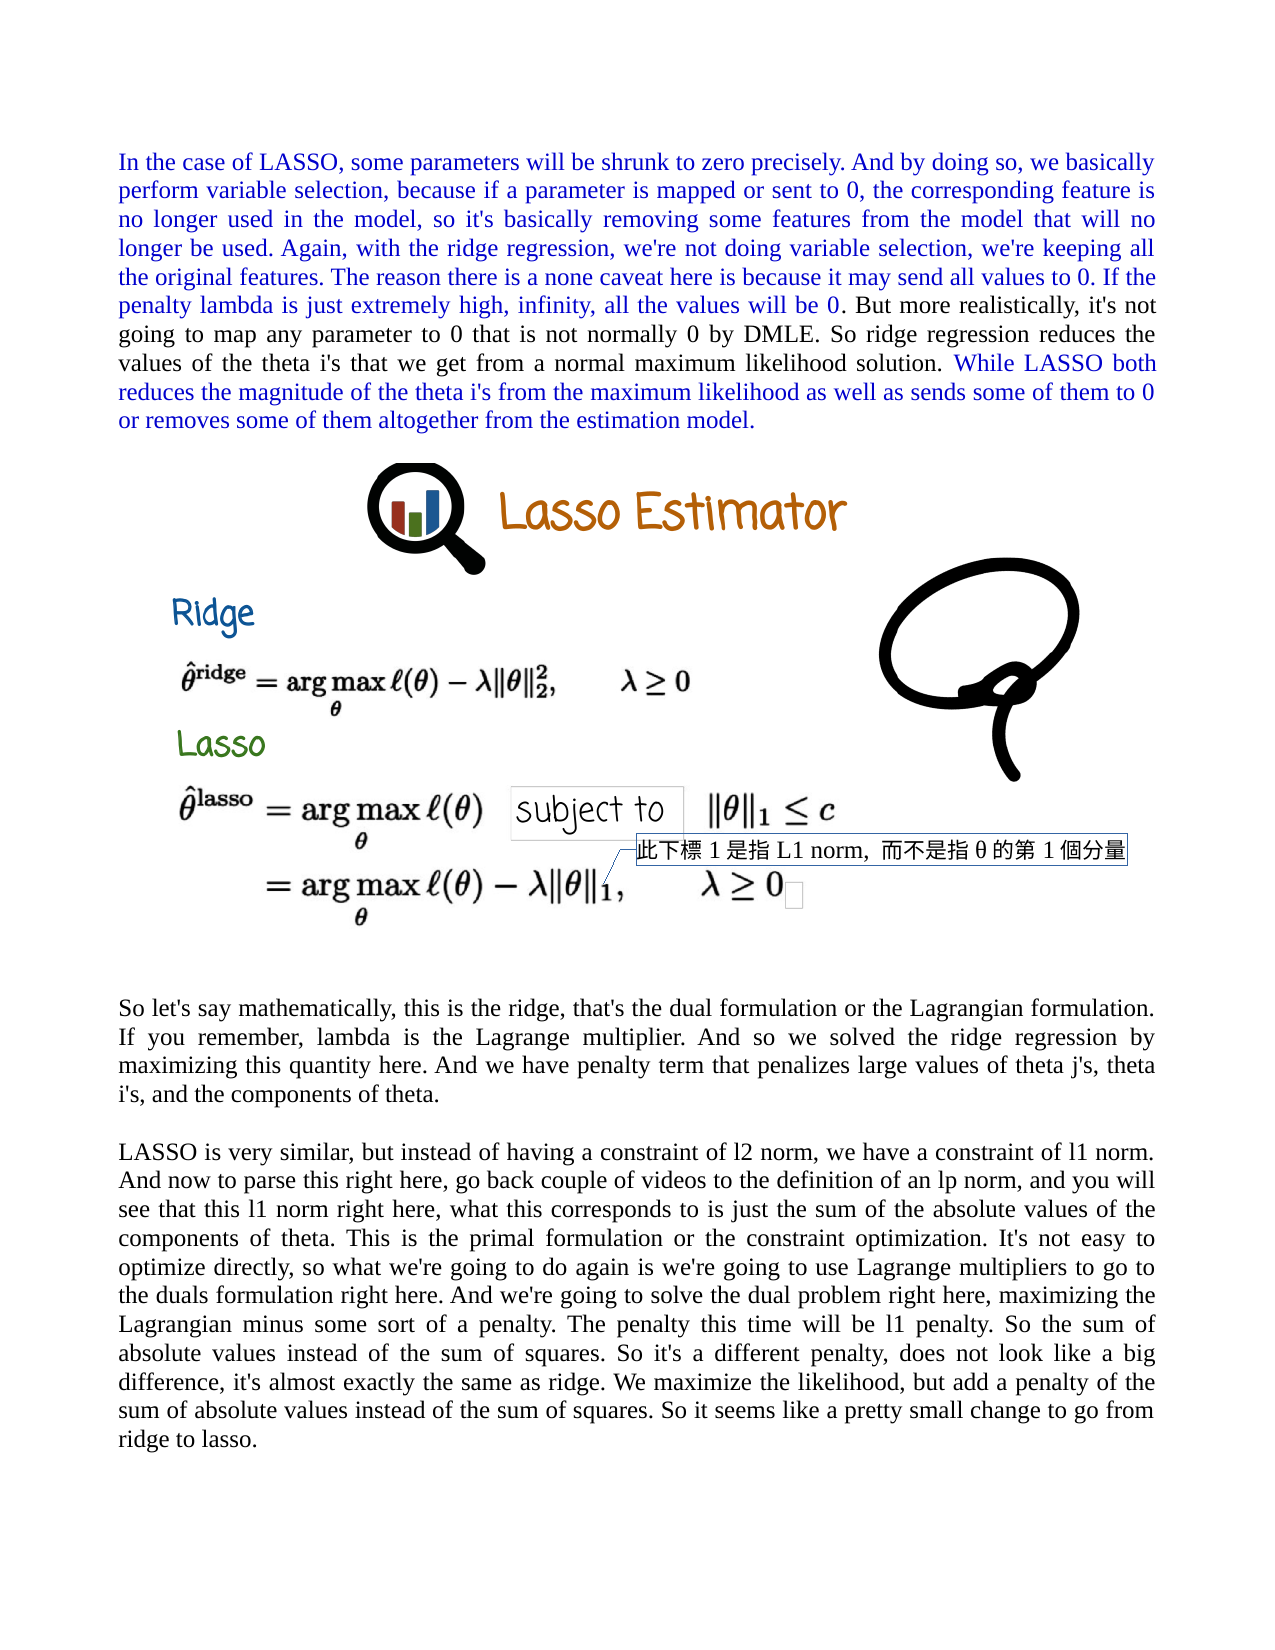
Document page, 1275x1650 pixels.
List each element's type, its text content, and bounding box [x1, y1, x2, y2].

picture [118, 463, 1157, 936]
text In the case of LASSO, some parameters will be shrunk to zero precisely. And by doing so, we basically perform variable selection, because if a parameter is mapped or sent to 0, the corresponding feature is no longer used in the model, so it's basically removing some features from the model that will no longer be used. Again, with the ridge regression, we're not doing variable selection, we're keeping all the original features. The reason there is a none caveat here is because it may send all values to 0. If the penalty lambda is just extremely high, infinity, all the values will be 0. But more realistically, it's not going to map any parameter to 0 that is not normally 0 by DMLE. So ridge regression reduces the values of the theta i's that we get from a normal maximum likelihood solution. While LASSO both reduces the magnitude of the theta i's from the maximum likelihood as well as sends some of them to 0 or removes some of them altogether from the estimation model. [118, 147, 1157, 434]
text So let's say mathematically, this is the ridge, that's the dual formulation or the Lagrangian formulation. If you remember, lambda is the Lagrange multiplier. And so we solved the ridge regression by maximizing this quantity here. And we have penalty term that penalizes large values of theta j's, theta i's, and the components of theta. [118, 993, 1157, 1108]
text LASSO is very similar, but instead of having a constraint of l2 norm, we have a constraint of l1 norm. And now to parse this right here, go back couple of videos to the definition of an lp norm, and you will see that this l1 norm right here, what this corresponds to is just the sum of the absolute values of the components of theta. This is the primal formulation or the constraint optimization. It's not easy to optimize directly, so what we're going to do again is we're going to use Lagrange multipliers to go to the duals formulation right here. And we're going to solve the dual problem right here, maximizing the Lagrangian minus some sort of a penalty. The penalty this time will be l1 penalty. So the sum of absolute values instead of the sum of squares. So it's a different penalty, does not look like a big difference, it's almost exactly the same as ridge. We maximize the likelihood, but add a penalty of the sum of absolute values instead of the sum of squares. So it seems like a pretty small change to go from ridge to lasso. [118, 1137, 1157, 1453]
